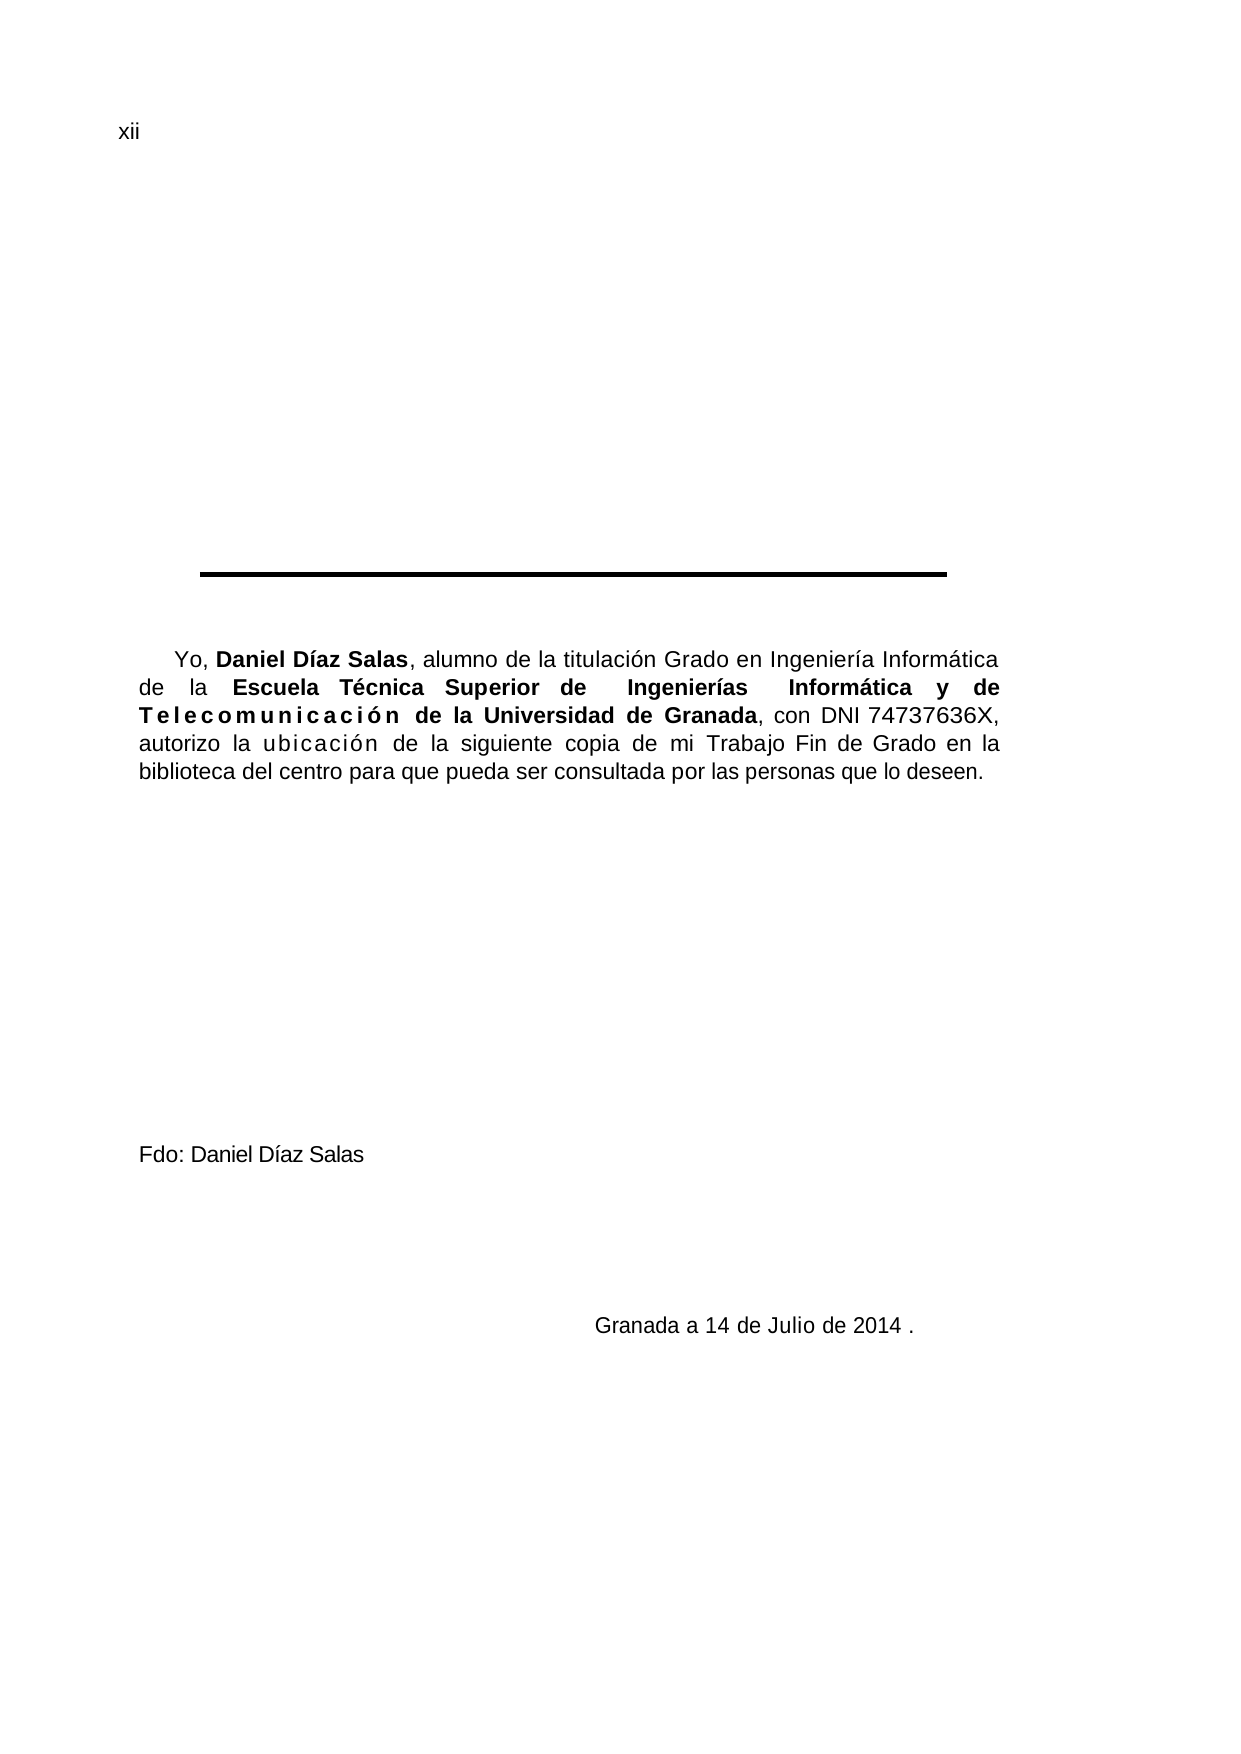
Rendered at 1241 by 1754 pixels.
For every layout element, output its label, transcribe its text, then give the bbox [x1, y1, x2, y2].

text Granada a 14 de Julio de 2014 . [594, 1312, 1122, 1338]
text Yo, Daniel Díaz Salas, alumno de la titulación Grado en Ingeniería Informática de la Escuela Técnica Superior de Ingenierías Informática y de Telecomunicación de la Universidad de Granada, con DNI 74737636X, autorizo la ubicación de la siguiente copia de mi Trabajo Fin de Grado en la biblioteca del centro para que pueda ser consultada por las personas que lo deseen. [139, 644, 1000, 785]
text Fdo: Daniel Díaz Salas [139, 1141, 1122, 1167]
